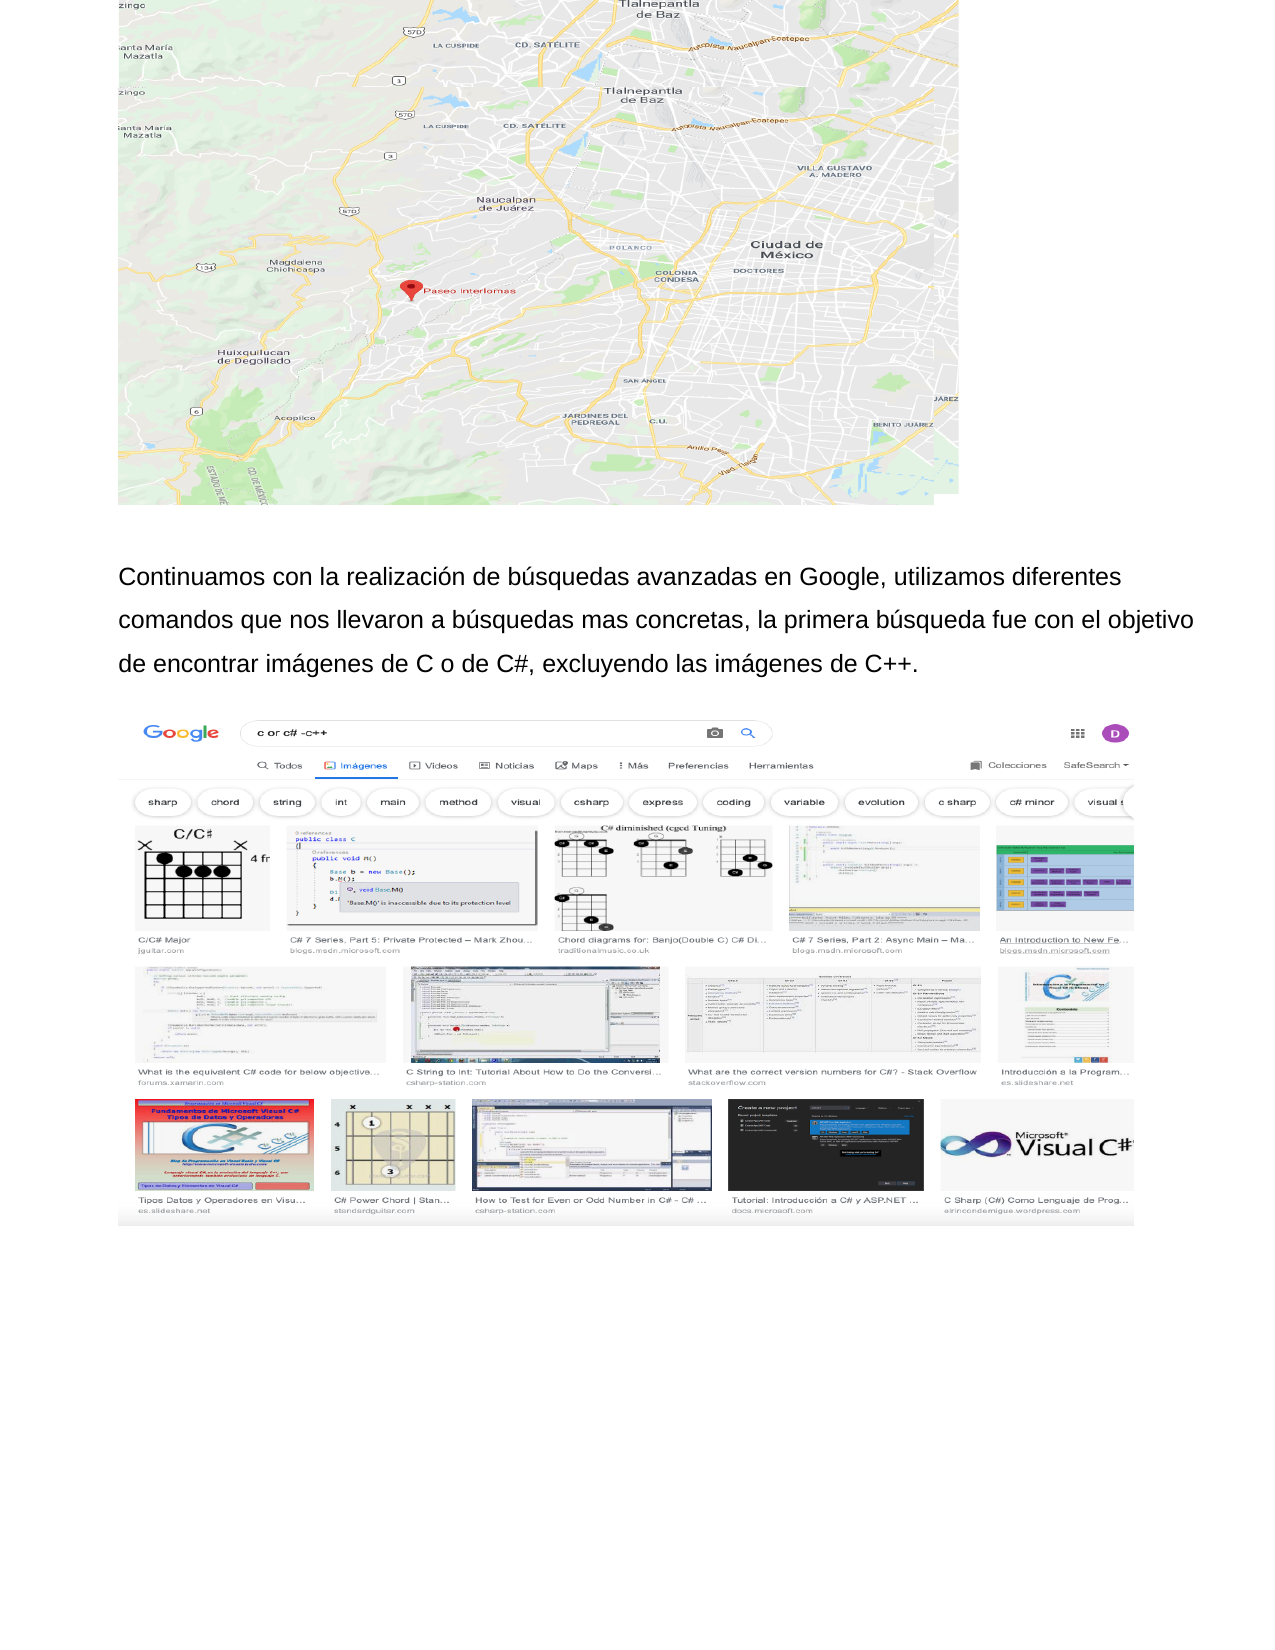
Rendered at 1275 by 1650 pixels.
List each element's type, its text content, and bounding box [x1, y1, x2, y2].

text Continuamos con la realización de búsquedas avanzadas en Google, utilizamos diferentes comandos que nos llevaron a búsquedas mas concretas, la primera búsqueda fue con el objetivo de encontrar imágenes de C o de C#, excluyendo las imágenes de C++. [118, 562, 1205, 677]
